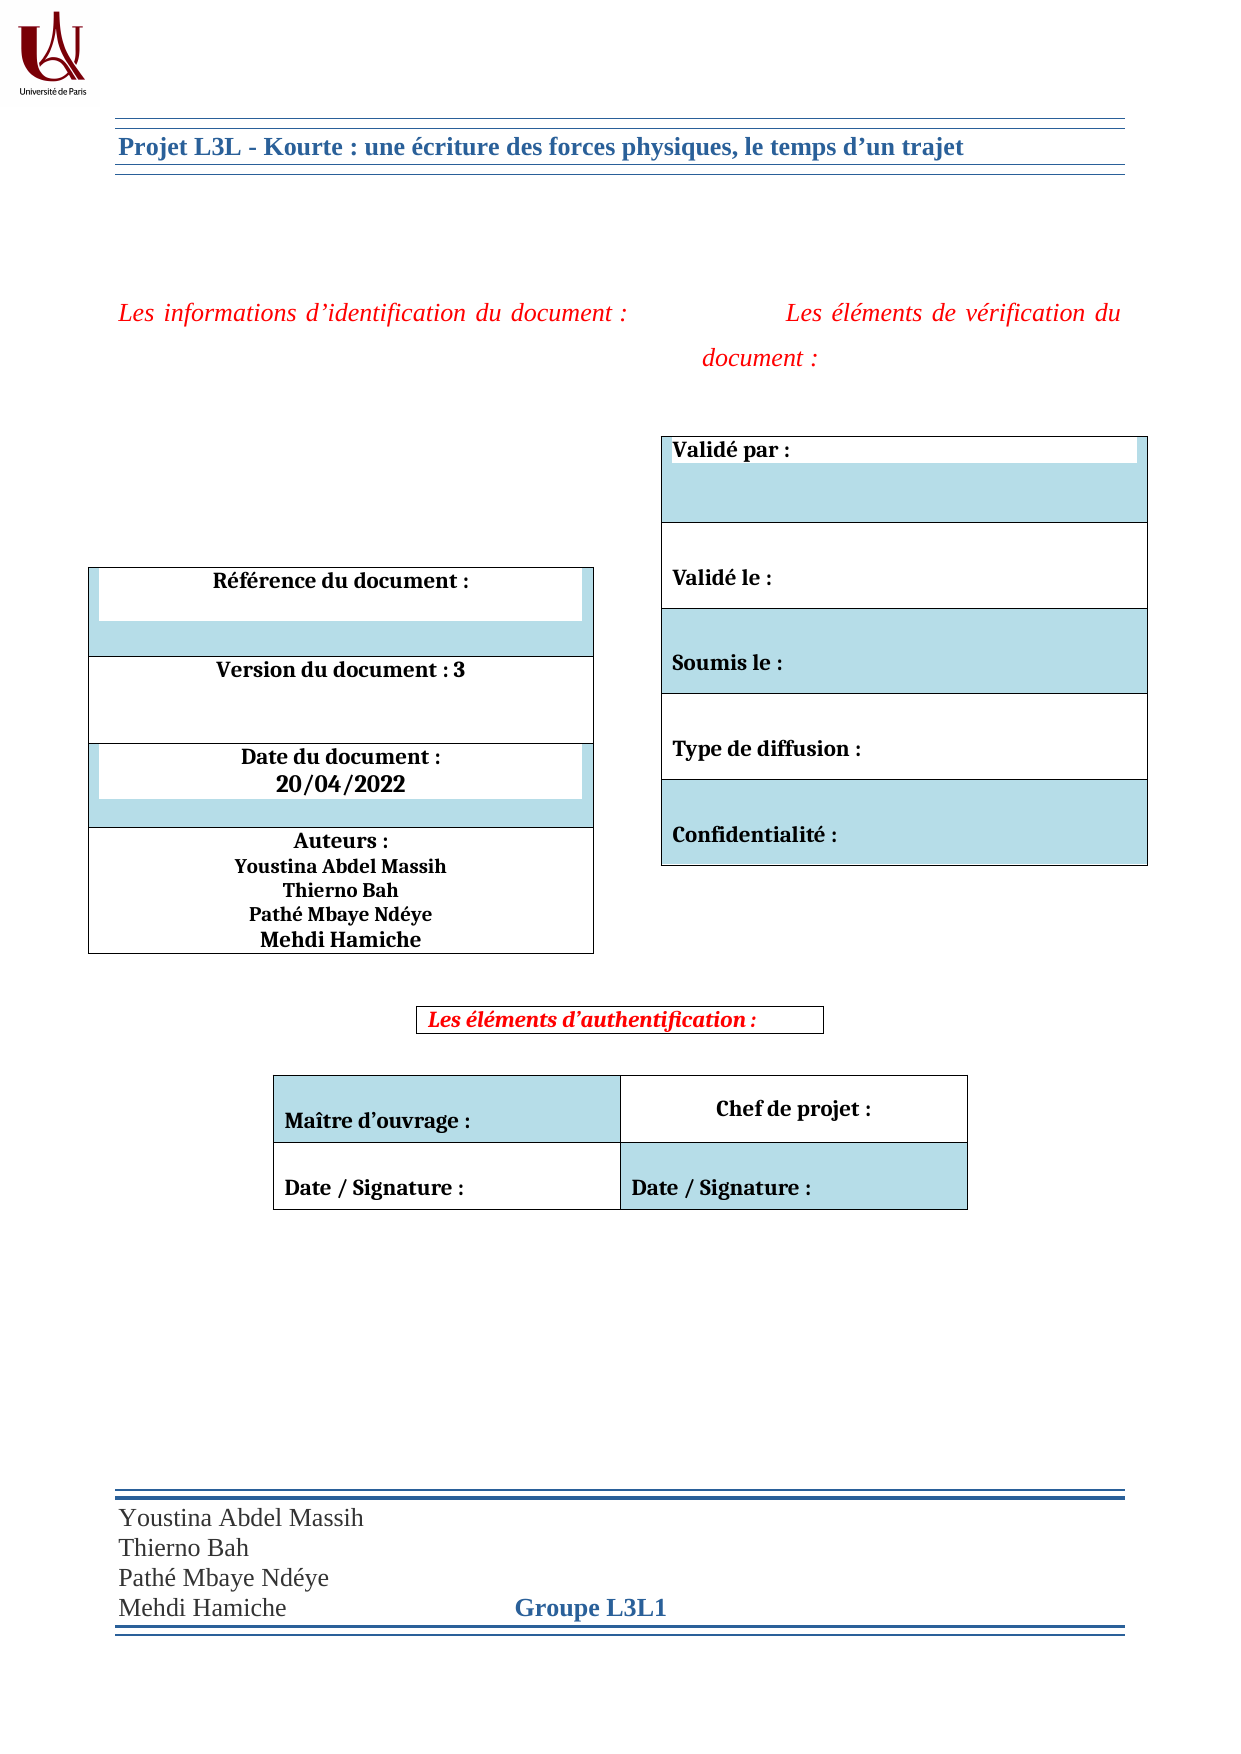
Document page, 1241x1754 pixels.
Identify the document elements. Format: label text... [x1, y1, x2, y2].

table_cell Type de diffusion : [662, 694, 1147, 779]
table_header Chef de projet : [621, 1076, 967, 1142]
table_header Maître d’ouvrage : [274, 1076, 620, 1142]
table_header Validé par : [662, 437, 1147, 522]
table_cell Confidentialité : [662, 780, 1147, 864]
text Les informations d’identification du document : Les éléments de vérification du document : [118, 297, 1122, 372]
table_cell Date / Signature : [274, 1143, 620, 1209]
table_cell Soumis le : [662, 609, 1147, 693]
picture [0, 0, 101, 107]
table_cell Date / Signature : [621, 1143, 967, 1209]
table_header Référence du document : [89, 568, 593, 656]
table_cell Date du document : 20/04/2022 [89, 744, 593, 827]
table_cell Version du document : 3 [89, 657, 593, 742]
table_cell Validé le : [662, 523, 1147, 607]
